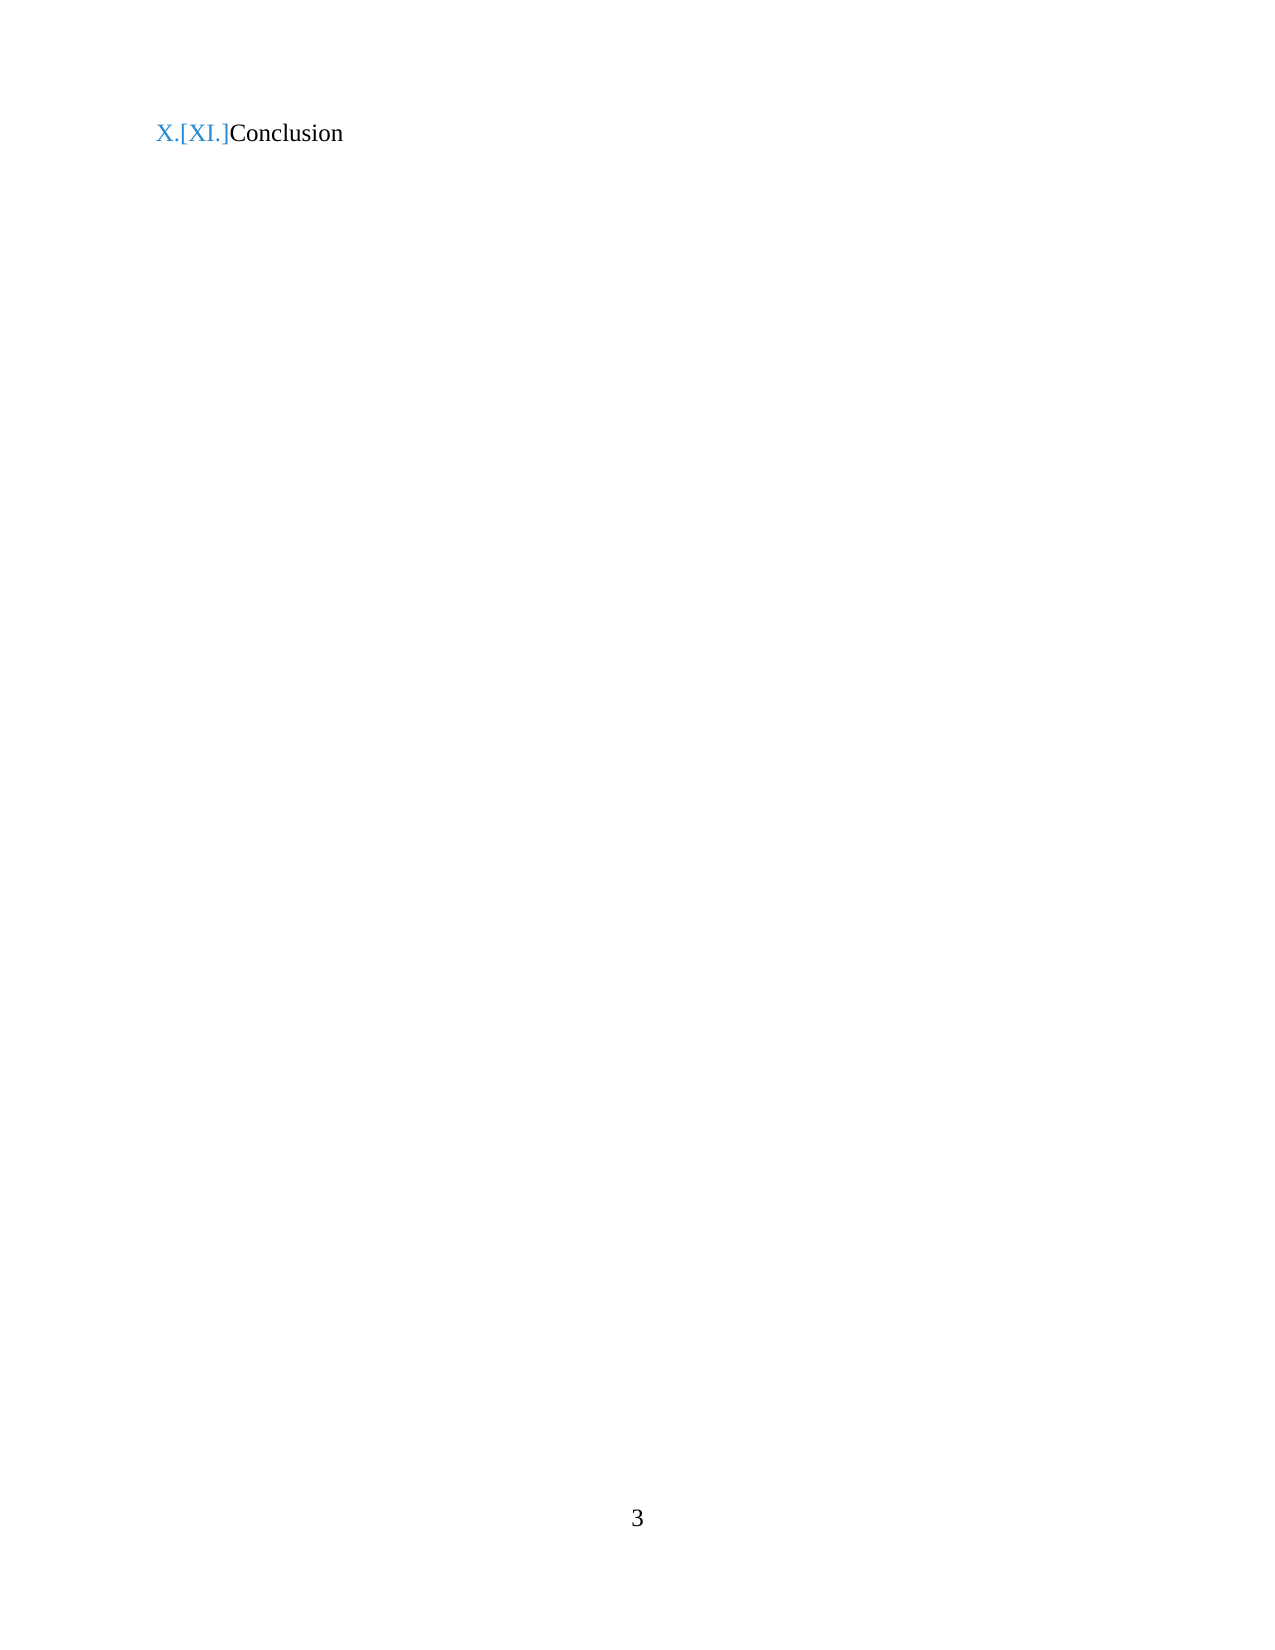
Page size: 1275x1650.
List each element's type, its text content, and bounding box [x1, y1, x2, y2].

list Conclusion [156, 118, 1157, 147]
